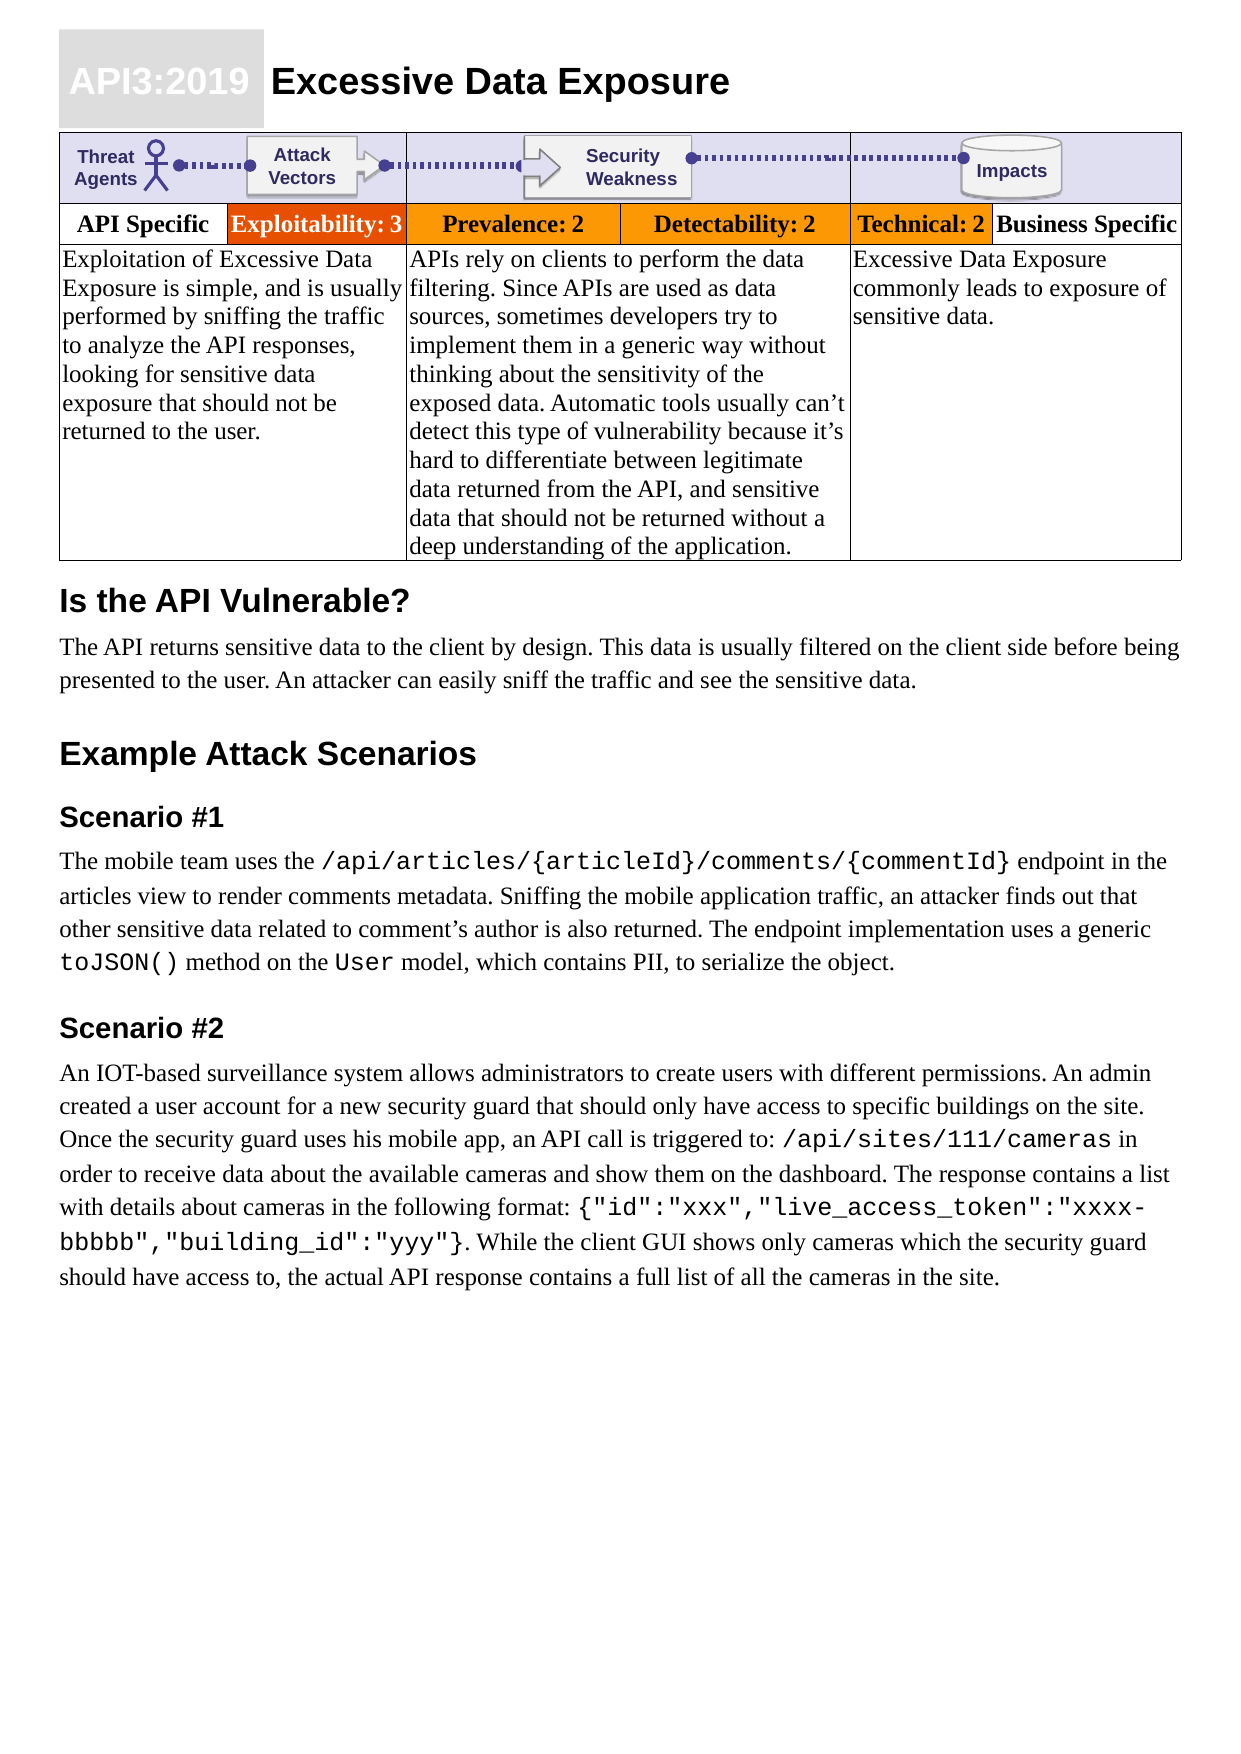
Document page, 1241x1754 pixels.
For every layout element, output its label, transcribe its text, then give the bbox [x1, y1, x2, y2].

table_cell Exploitability: 3 [228, 204, 406, 244]
text An IOT-based surveillance system allows administrators to create users with different permissions. An admin created a user account for a new security guard that should only have access to specific buildings on the site. Once the security guard uses his mobile app, an API call is triggered to: /api/sites/111/cameras in order to receive data about the available cameras and show them on the dashboard. The response contains a list with details about cameras in the following format: {"id":"xxx","live_access_token":"xxxx-bbbbb","building_id":"yyy"}. While the client GUI shows only cameras which the security guard should have access to, the actual API response contains a full list of all the cameras in the site. [59, 1058, 1181, 1291]
table_cell Exploitation of Excessive Data Exposure is simple, and is usually performed by sniffing the traffic to analyze the API responses, looking for sensitive data exposure that should not be returned to the user. [60, 245, 406, 560]
table_header [60, 133, 227, 203]
table_cell API Specific [60, 204, 227, 244]
table_cell Business Specific [993, 204, 1181, 244]
subtitle Is the API Vulnerable? [59, 581, 1181, 620]
table_cell Excessive Data Exposure commonly leads to exposure of sensitive data. [851, 245, 1181, 560]
table_header [992, 133, 1181, 203]
table_header [227, 133, 406, 203]
table_header [407, 133, 620, 203]
subtitle Scenario #1 [59, 799, 1181, 833]
subtitle Example Attack Scenarios [59, 734, 1181, 772]
subtitle Scenario #2 [59, 1011, 1181, 1045]
table_cell Prevalence: 2 [407, 204, 620, 244]
table_cell APIs rely on clients to perform the data filtering. Since APIs are used as data sources, sometimes developers try to implement them in a generic way without thinking about the sensitivity of the exposed data. Automatic tools usually can’t detect this type of vulnerability because it’s hard to differentiate between legitimate data returned from the API, and sensitive data that should not be returned without a deep understanding of the application. [407, 245, 850, 560]
table_header [620, 133, 850, 203]
table_header [851, 133, 992, 203]
text The mobile team uses the /api/articles/{articleId}/comments/{commentId} endpoint in the articles view to render comments metadata. Sniffing the mobile application traffic, an attacker finds out that other sensitive data related to comment’s author is also returned. The endpoint implementation uses a generic toJSON() method on the User model, which contains PII, to serialize the object. [59, 846, 1181, 978]
table_cell Detectability: 2 [621, 204, 850, 244]
text The API returns sensitive data to the client by design. This data is usually filtered on the client side before being presented to the user. An attacker can easily sniff the traffic and see the sensitive data. [59, 632, 1181, 694]
table_cell Technical: 2 [851, 204, 992, 244]
